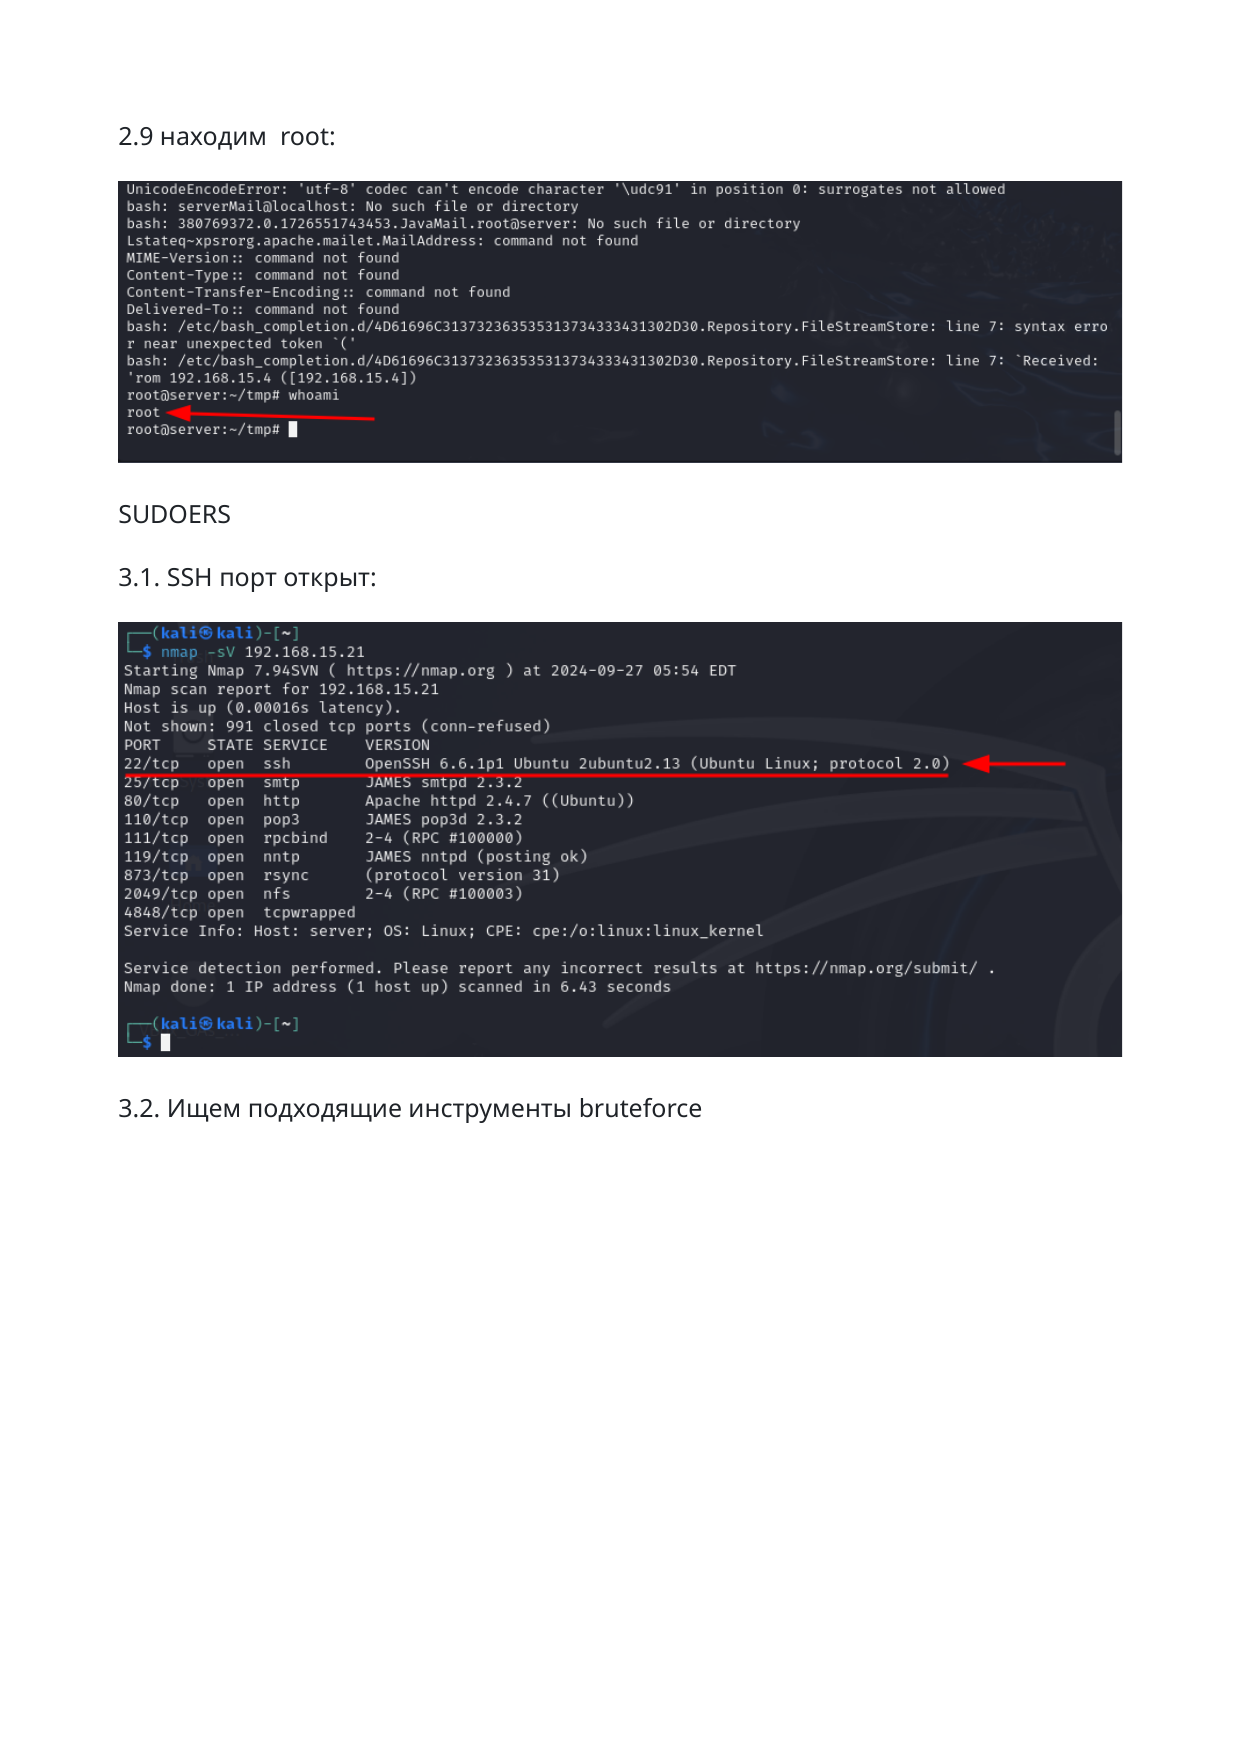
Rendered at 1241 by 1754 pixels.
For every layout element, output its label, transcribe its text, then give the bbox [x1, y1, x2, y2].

picture [118, 181, 1123, 463]
text 3.1. SSH порт открыт: [118, 559, 1122, 593]
picture [118, 622, 1123, 1057]
text 2.9 находим root: [118, 118, 1122, 152]
text 3.2. Ищем подходящие инструменты bruteforce [118, 1091, 1122, 1125]
text SUDOERS [118, 496, 1122, 530]
